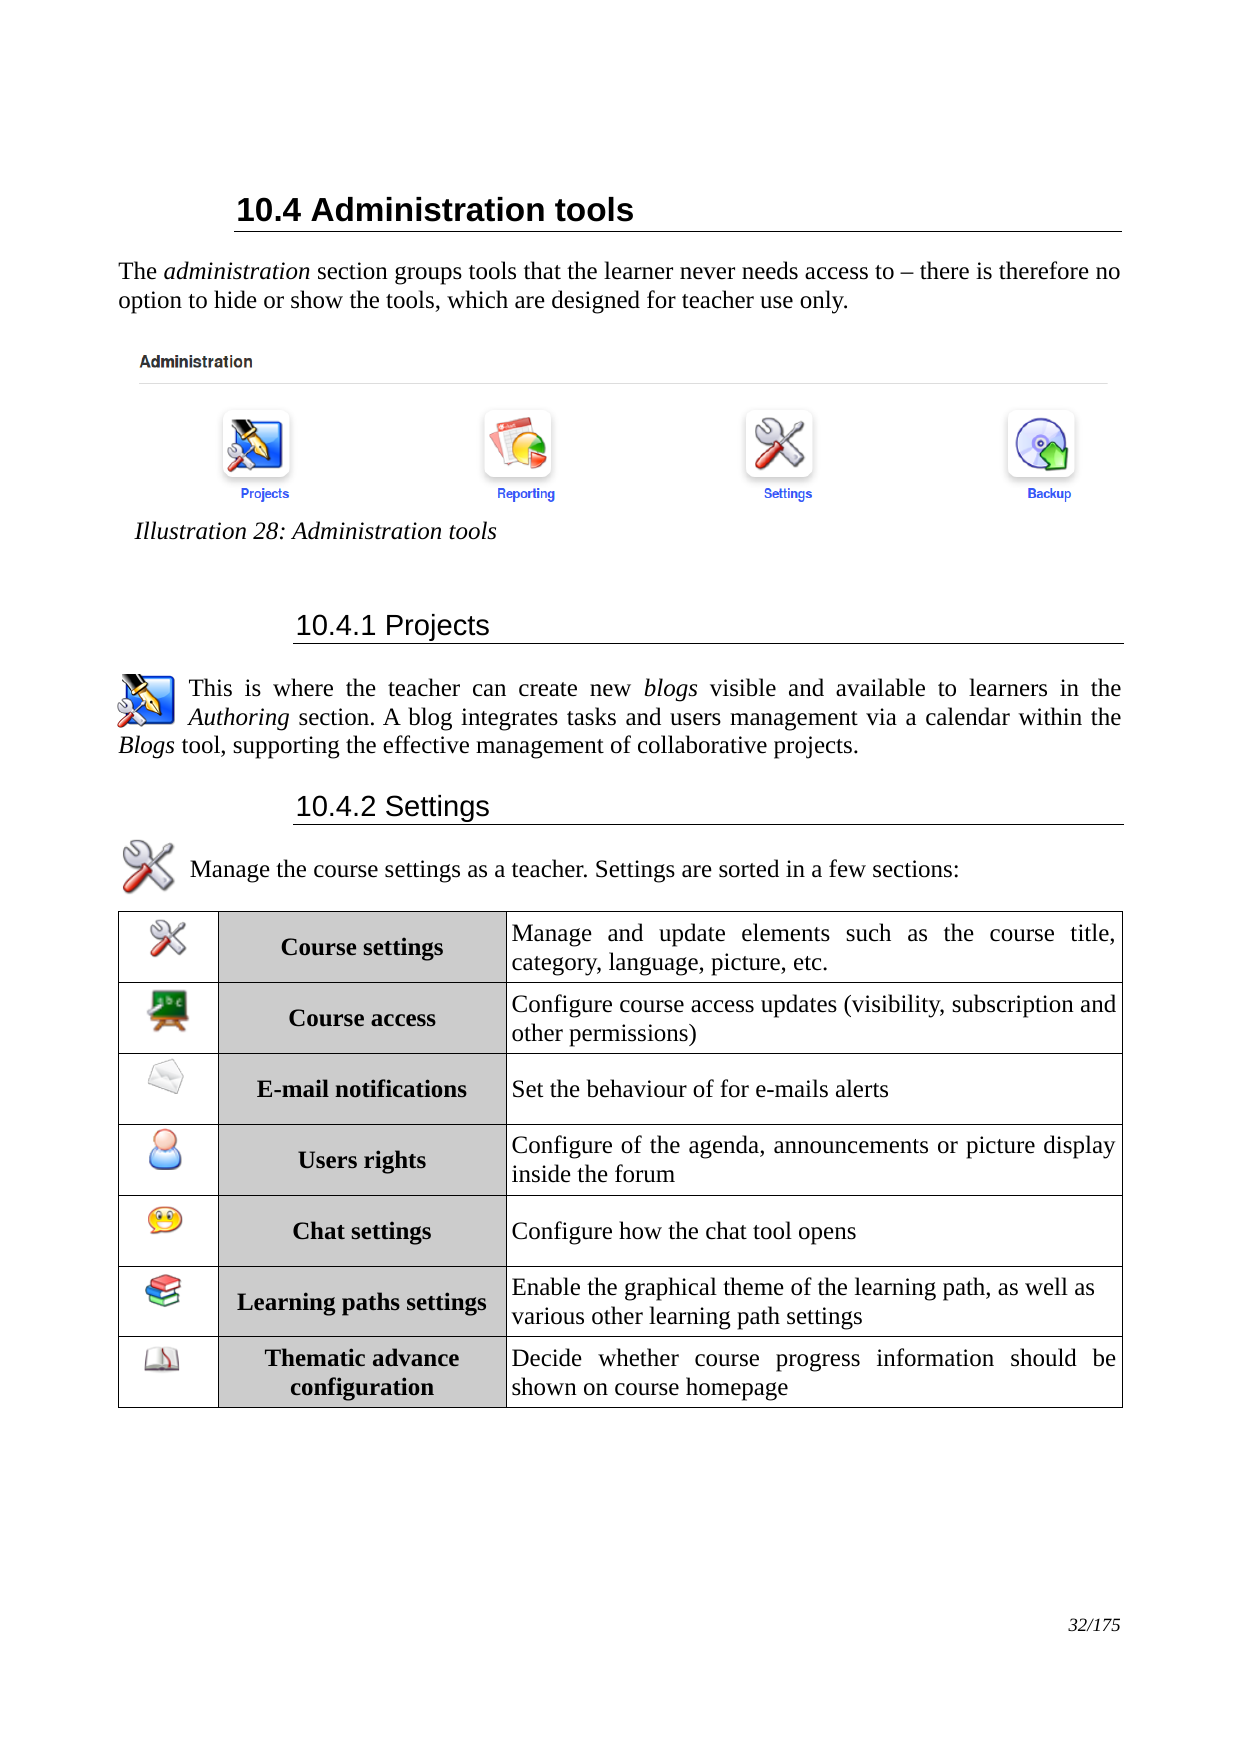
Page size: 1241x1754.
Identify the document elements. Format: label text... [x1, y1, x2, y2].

subtitle Settings [293, 788, 1124, 824]
table_cell Learning paths settings [219, 1267, 506, 1336]
text This is where the teacher can create new blogs visible and available to learners in the Authoring section. A blog integrates tasks and users management via a calendar within the Blogs tool, supporting the effective management of collaborative projects. [118, 673, 1122, 759]
text Manage the course settings as a teacher. Settings are sorted in a few sections: [178, 854, 1122, 883]
subtitle Projects [293, 607, 1124, 643]
table_cell [119, 1267, 218, 1336]
table_cell [119, 1125, 218, 1195]
table_cell Enable the graphical theme of the learning path, as well as various other learning path settings [507, 1267, 1122, 1336]
picture [147, 1057, 184, 1094]
picture [117, 668, 177, 728]
table_cell [119, 1058, 218, 1124]
table_header [119, 912, 218, 982]
table_cell Chat settings [219, 1196, 506, 1266]
table_cell Configure course access updates (visibility, subscription and other permissions) [507, 983, 1122, 1053]
table_cell Configure of the agenda, announcements or picture display inside the forum [507, 1125, 1122, 1195]
table_cell Set the behaviour of for e-mails alerts [507, 1054, 1122, 1124]
picture [132, 343, 1108, 517]
table_cell Thematic advance configuration [219, 1337, 506, 1407]
text Illustration 28: Administration tools [134, 517, 1106, 545]
picture [145, 988, 192, 1035]
table_cell Users rights [219, 1125, 506, 1195]
picture [118, 836, 178, 896]
table_cell [119, 1203, 147, 1237]
subtitle Administration tools [234, 190, 1122, 231]
table_cell Configure how the chat tool opens [507, 1196, 1122, 1266]
table_cell [119, 983, 218, 1034]
text The administration section groups tools that the learner never needs access to – there is therefore no option to hide or show the tools, which are designed for teacher use only. [118, 256, 1122, 314]
picture [144, 1128, 186, 1170]
table_cell E-mail notifications [219, 1054, 506, 1124]
picture [145, 1272, 182, 1309]
picture [144, 1342, 180, 1377]
table_cell [119, 1035, 218, 1053]
picture [147, 917, 189, 959]
table_cell [119, 1238, 218, 1266]
table_header Manage and update elements such as the course title, category, language, picture, etc. [507, 912, 1122, 982]
table_cell [119, 1196, 218, 1202]
table_cell Course access [219, 983, 506, 1053]
picture [147, 1202, 183, 1238]
table_header Course settings [219, 912, 506, 982]
table_cell Decide whether course progress information should be shown on course homepage [507, 1337, 1122, 1407]
table_cell [119, 1337, 218, 1407]
table_cell [183, 1203, 218, 1237]
